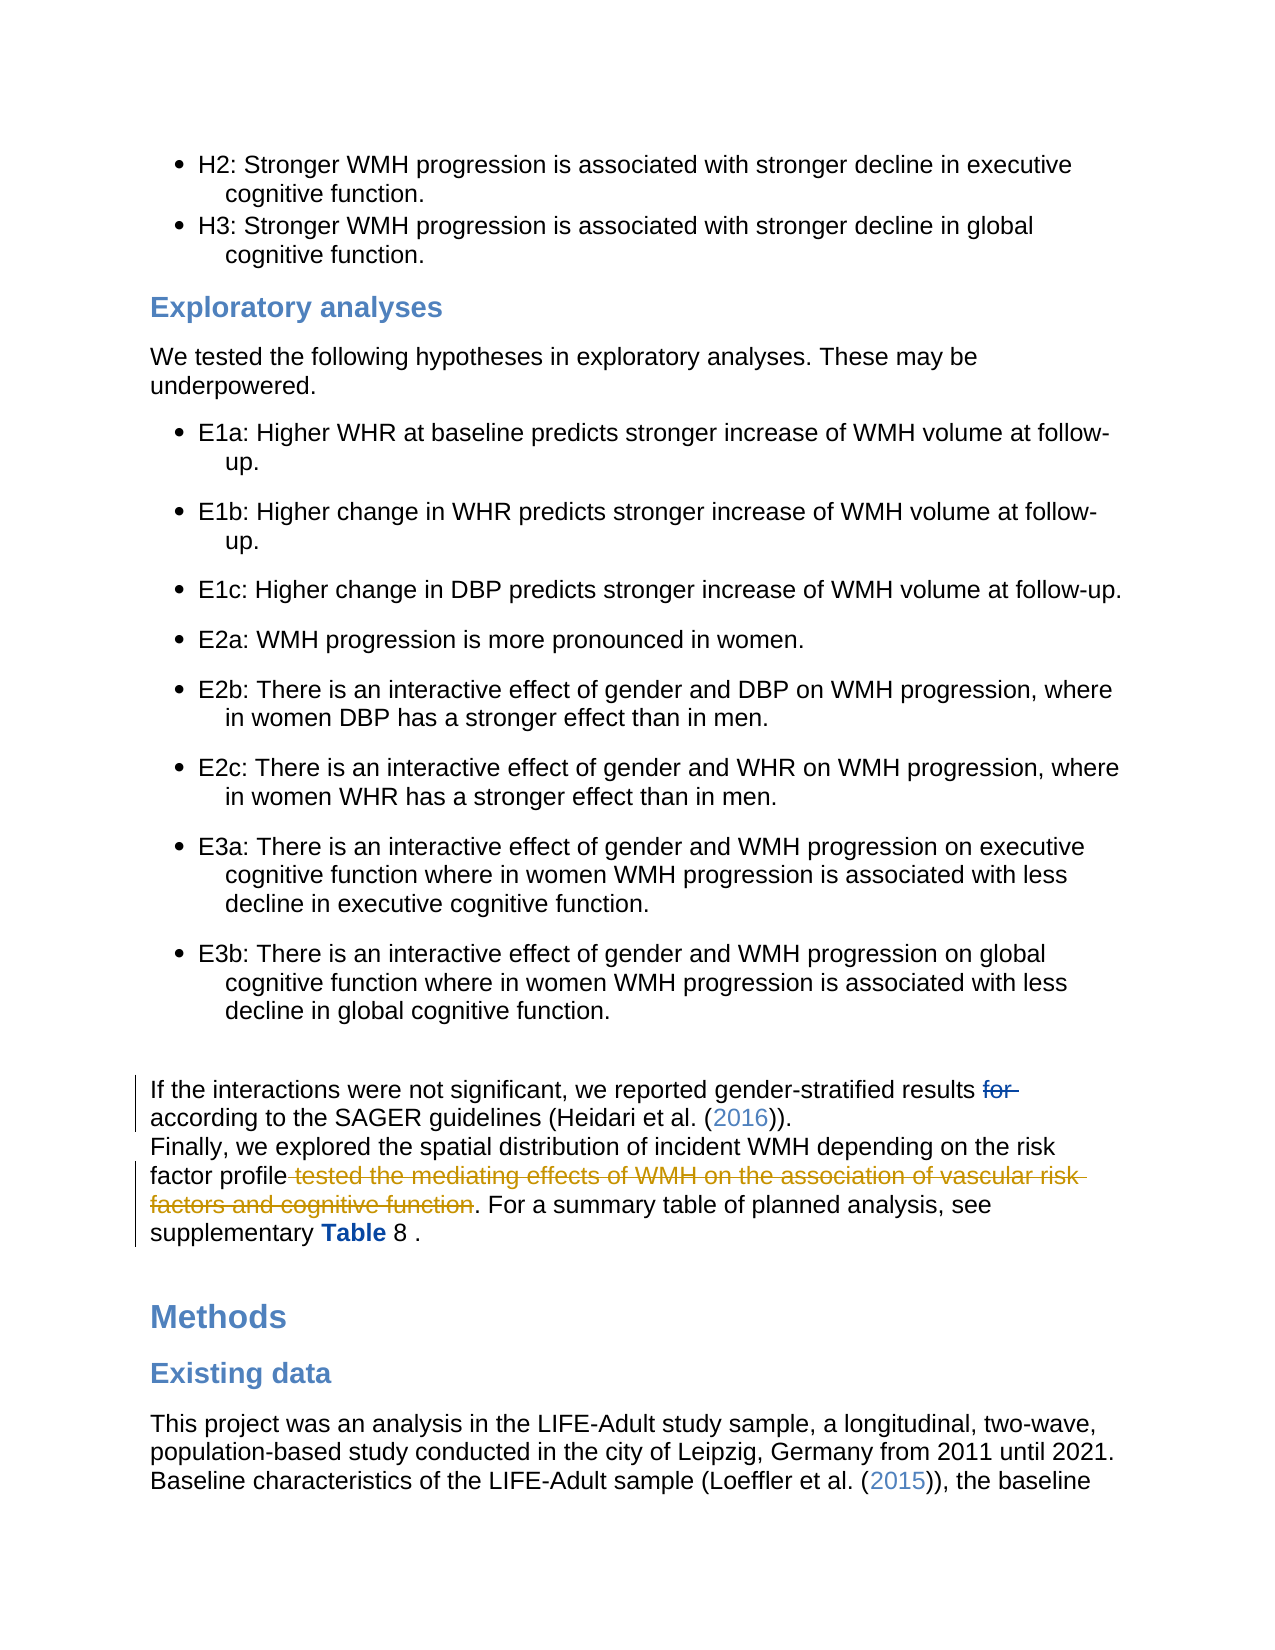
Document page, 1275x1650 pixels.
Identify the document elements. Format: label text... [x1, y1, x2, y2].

list E3b: There is an interactive effect of gender and WMH progression on global cognitive function where in women WMH progression is associated with less decline in global cognitive function. [175, 939, 1125, 1054]
text We tested the following hypotheses in exploratory analyses. These may be underpowered. [150, 342, 1125, 399]
list E1b: Higher change in WHR predicts stronger increase of WMH volume at follow-up. [175, 497, 1125, 554]
list E2b: There is an interactive effect of gender and DBP on WMH progression, where in women DBP has a stronger effect than in men. [175, 674, 1125, 732]
list E2c: There is an interactive effect of gender and WHR on WMH progression, where in women WHR has a stronger effect than in men. [175, 753, 1125, 811]
list E3a: There is an interactive effect of gender and WMH progression on executive cognitive function where in women WMH progression is associated with less decline in executive cognitive function. [175, 831, 1125, 918]
text This project was an analysis in the LIFE-Adult study sample, a longitudinal, two-wave, population-based study conducted in the city of Leipzig, Germany from 2011 until 2021. Baseline characteristics of the LIFE-Adult sample (Loeffler et al. (2015)), the baseline [150, 1409, 1125, 1495]
list H2: Stronger WMH progression is associated with stronger decline in executive cognitive function. [175, 150, 1125, 208]
subtitle Exploratory analyses [150, 290, 1125, 323]
list E1c: Higher change in DBP predicts stronger increase of WMH volume at follow-up. [175, 575, 1125, 604]
subtitle Methods [150, 1297, 1125, 1336]
subtitle Existing data [150, 1356, 1125, 1390]
list E1a: Higher WHR at baseline predicts stronger increase of WMH volume at follow-up. [175, 418, 1125, 476]
list H3: Stronger WMH progression is associated with stronger decline in global cognitive function. [175, 211, 1125, 269]
text If the interactions were not significant, we reported gender-stratified results according to the SAGER guidelines (Heidari et al. (2016)). Finally, we explored the spatial distribution of incident WMH depending on the risk factor profile. For a summary table of planned analysis, see supplementary Table 8 . [150, 1074, 1125, 1247]
list E2a: WMH progression is more pronounced in women. [175, 625, 1125, 654]
